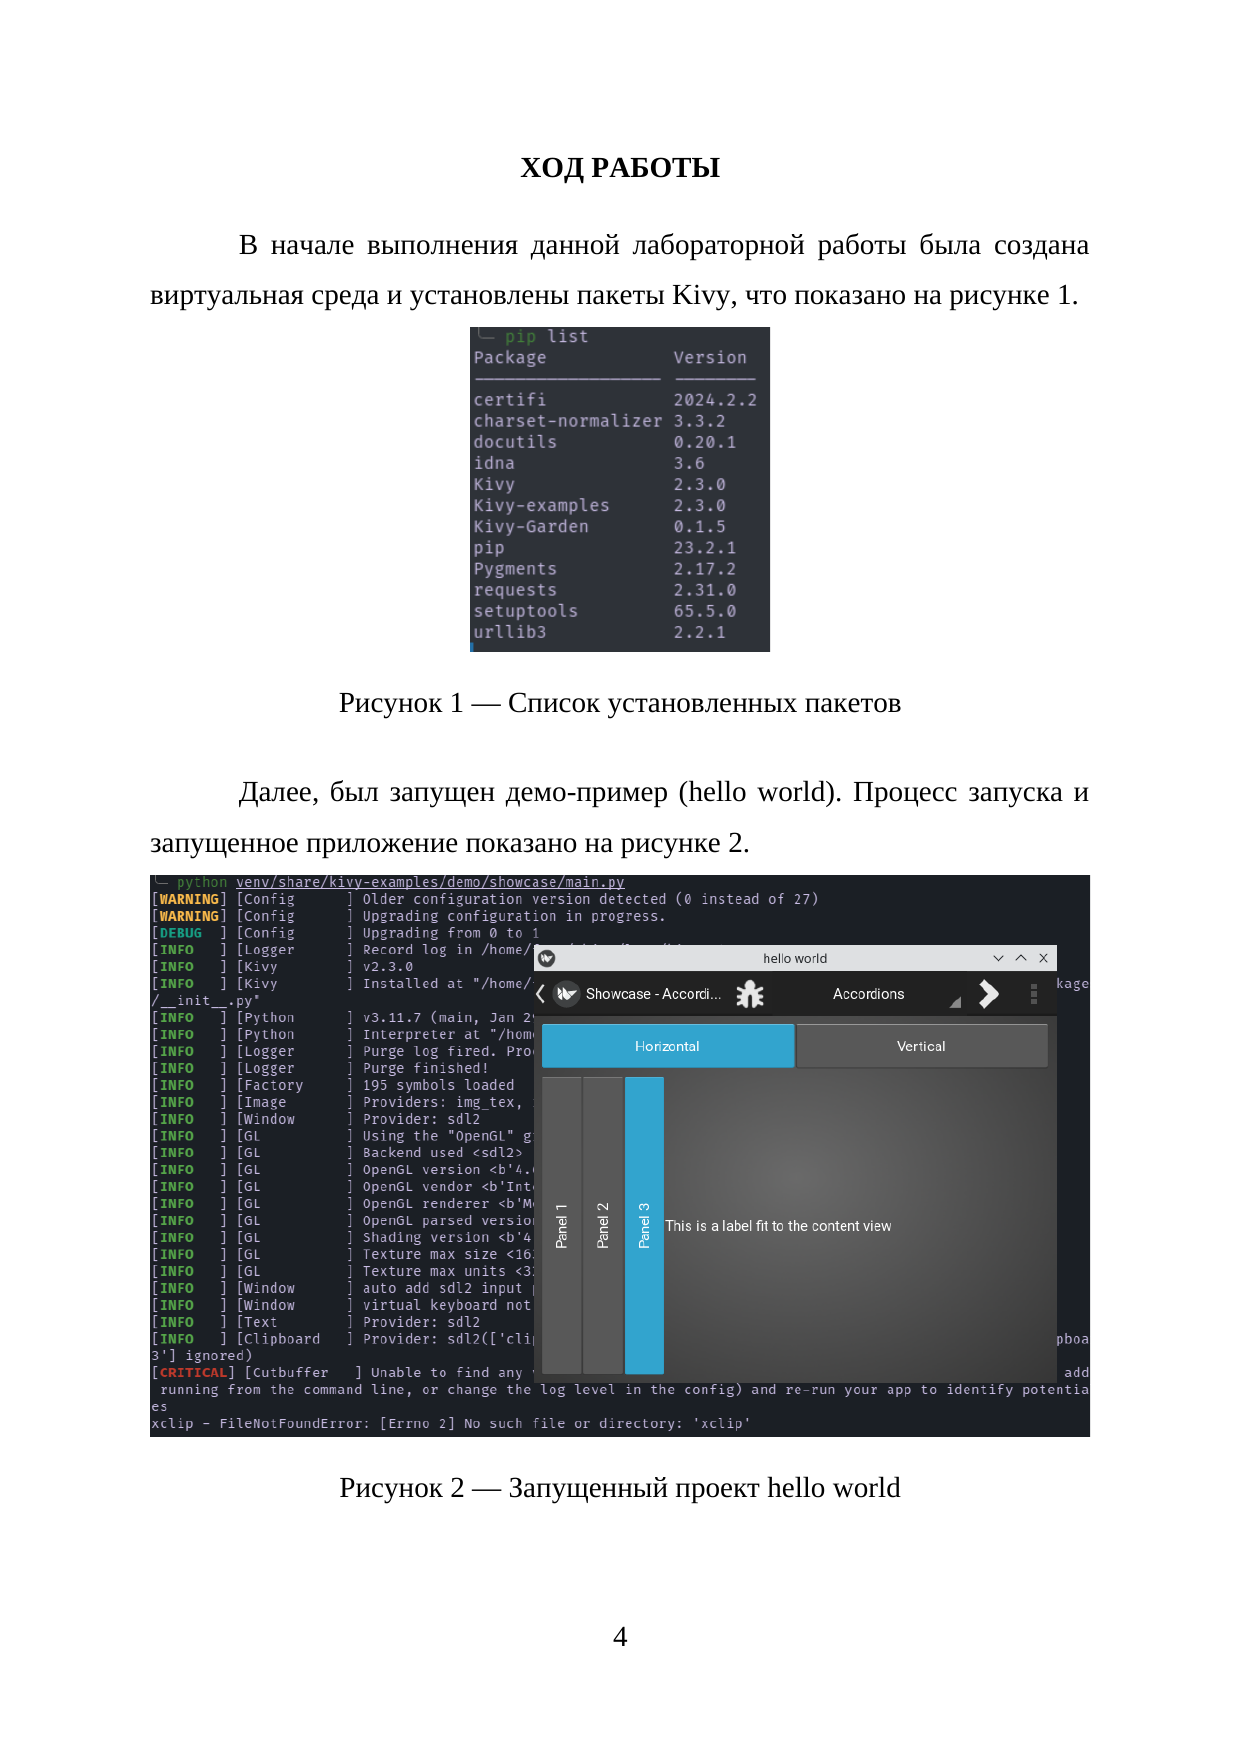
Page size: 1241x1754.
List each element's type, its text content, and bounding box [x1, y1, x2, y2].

text Далее, был запущен демо-пример (hello world). Процесс запуска и запущенное приложение показано на рисунке 2. [150, 774, 1090, 858]
text Рисунок 2 — Запущенный проект hello world [150, 1437, 1090, 1503]
picture [150, 875, 1091, 1437]
picture [470, 327, 771, 652]
text В начале выполнения данной лабораторной работы была создана виртуальная среда и установлены пакеты Kivy, что показано на рисунке 1. [150, 227, 1090, 311]
subtitle ХОД РАБОТЫ [150, 150, 1090, 183]
text Рисунок 1 — Список установленных пакетов [150, 328, 1090, 718]
